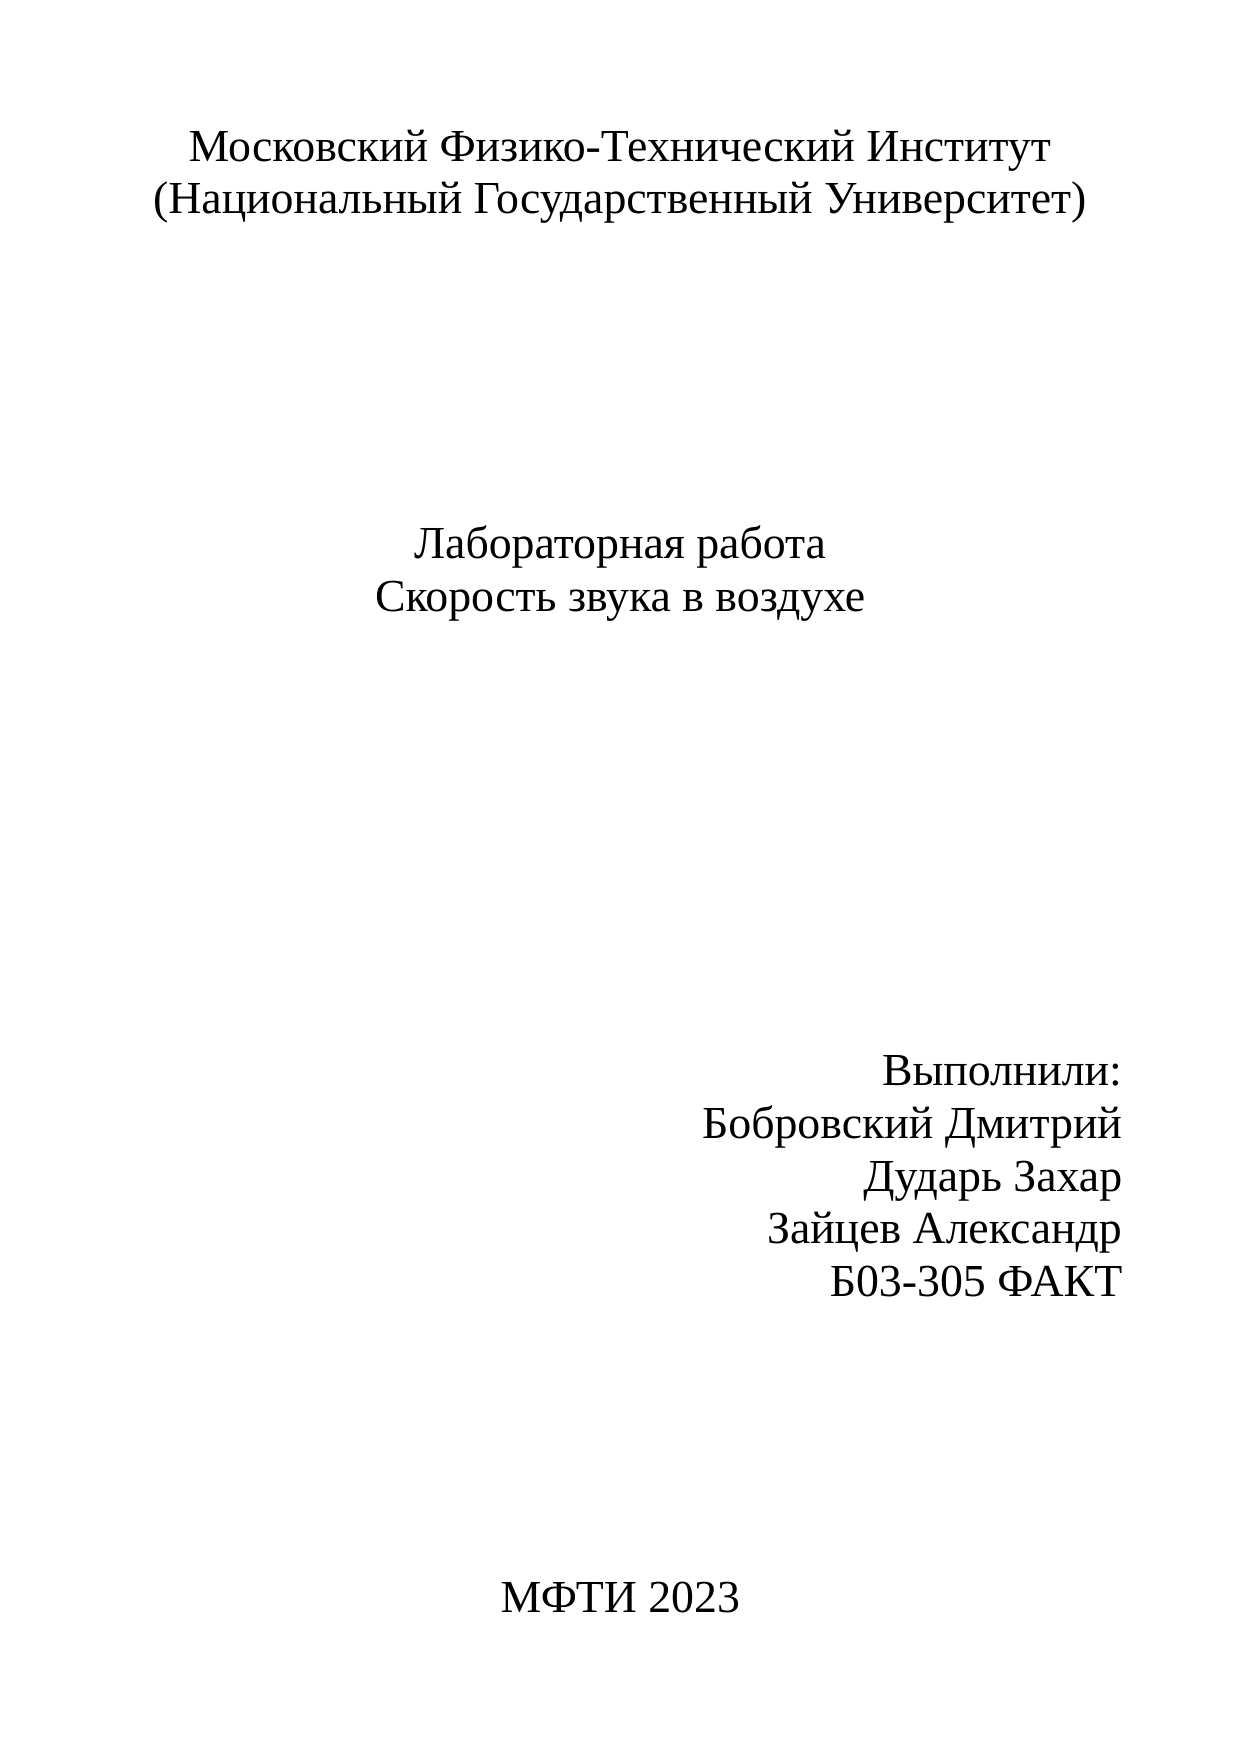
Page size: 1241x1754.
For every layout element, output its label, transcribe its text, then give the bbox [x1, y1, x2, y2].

text Скорость звука в воздухе [118, 568, 1122, 621]
text Дударь Захар [118, 1148, 1122, 1201]
text МФТИ 2023 [118, 1570, 1122, 1623]
text Лабораторная работа [118, 516, 1122, 568]
text Б03-305 ФАКТ [118, 1254, 1122, 1306]
text Выполнили: [118, 1043, 1122, 1096]
text Московский Физико-Технический Институт (Национальный Государственный Университет) [118, 118, 1122, 223]
text Зайцев Александр [118, 1201, 1122, 1254]
text Бобровский Дмитрий [118, 1096, 1122, 1148]
